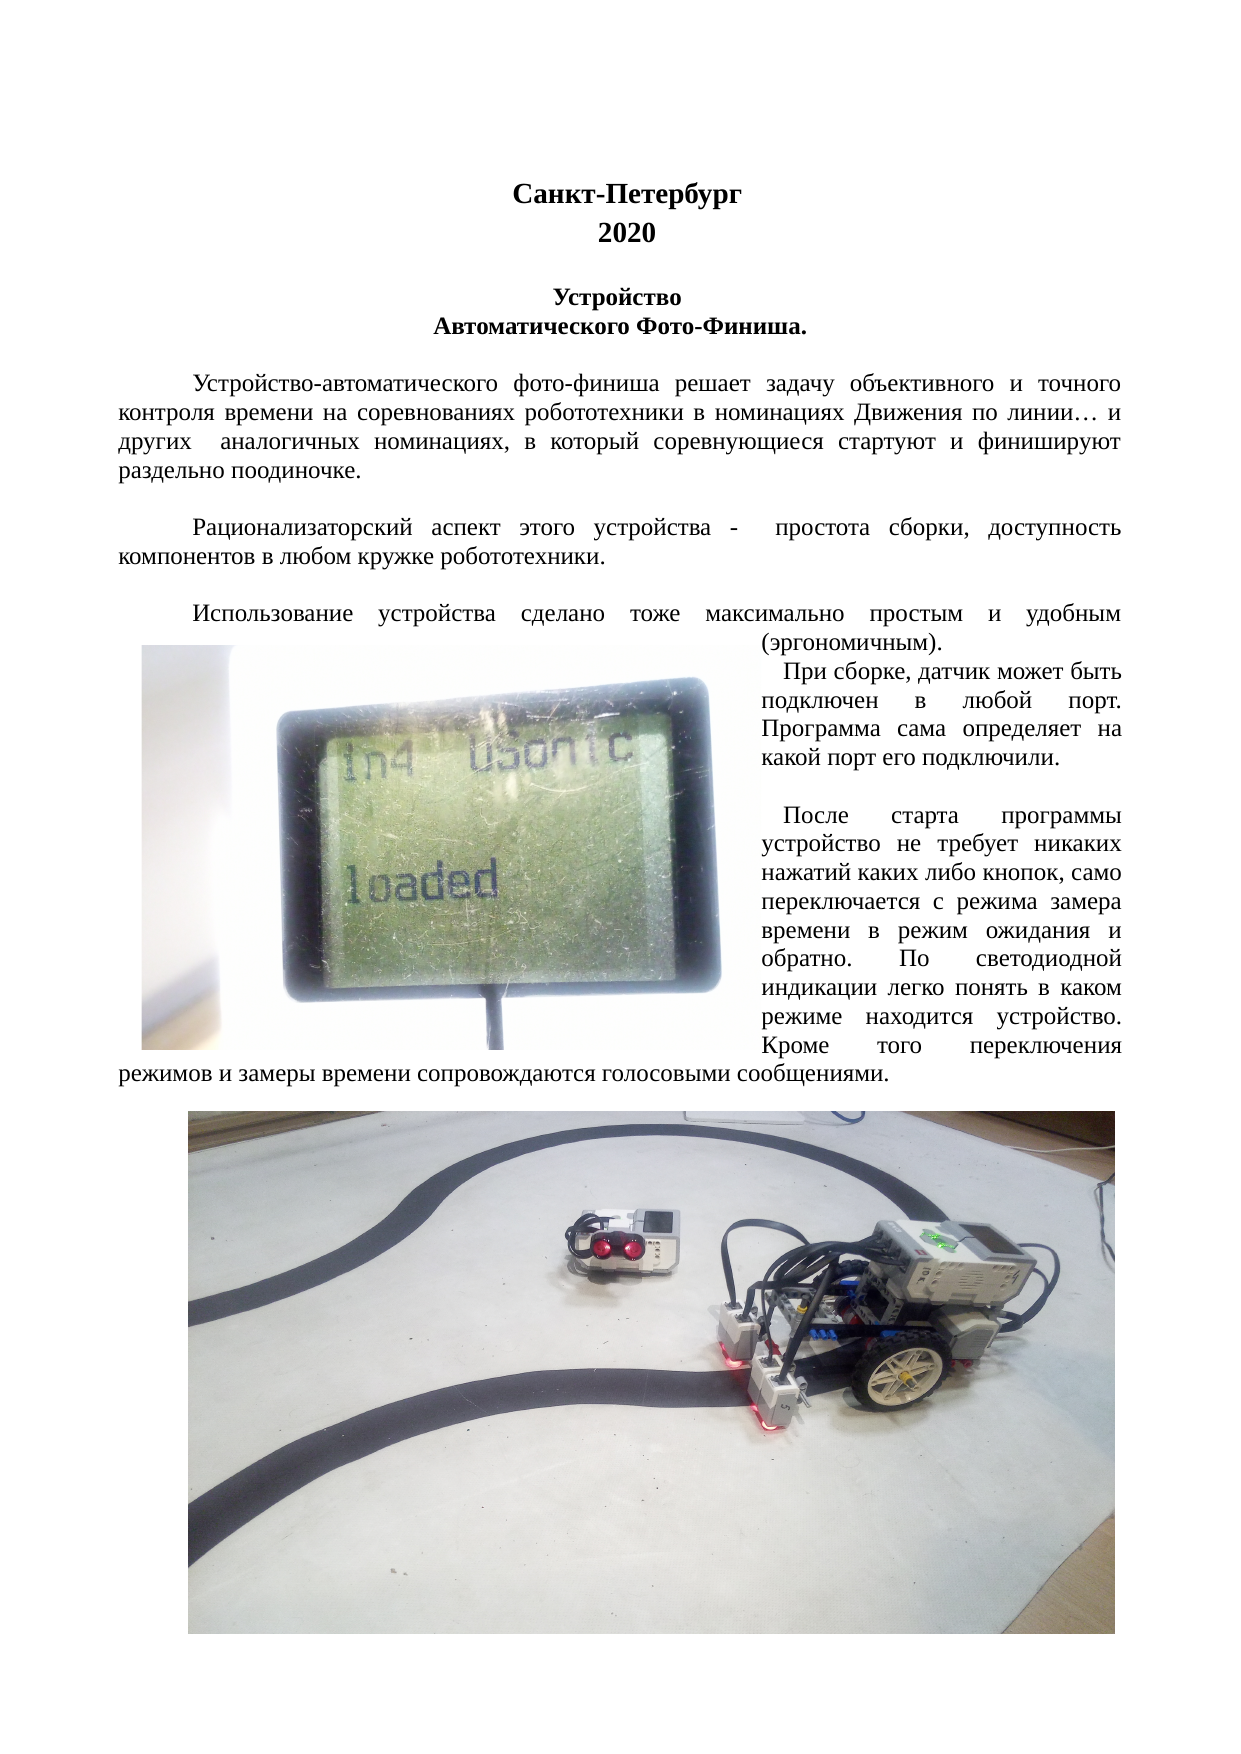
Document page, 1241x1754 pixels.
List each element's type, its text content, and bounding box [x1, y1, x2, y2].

text После старта программы устройство не требует никаких нажатий каких либо кнопок, само переключается с режима замера времени в режим ожидания и обратно. По светодиодной индикации легко понять в каком режиме находится устройство. Кроме того переключения режимов и замеры времени сопровождаются голосовыми сообщениями. [118, 800, 1122, 1087]
text Автоматического Фото-Финиша. [118, 311, 1122, 340]
text [118, 656, 141, 771]
text 2020 [129, 215, 1124, 248]
text Рационализаторский аспект этого устройства - простота сборки, доступность компонентов в любом кружке робототехники. [118, 512, 1122, 570]
text Использование устройства сделано тоже максимально простым и удобным (эргономичным). [118, 598, 1122, 656]
picture [188, 1111, 1115, 1634]
text Устройство-автоматического фото-финиша решает задачу объективного и точного контроля времени на соревнованиях робототехники в номинациях Движения по линии… и других аналогичных номинациях, в который соревнующиеся стартуют и финишируют раздельно поодиночке. [118, 368, 1122, 483]
text Устройство [118, 282, 1122, 311]
text Санкт-Петербург [129, 176, 1124, 210]
picture [141, 645, 762, 1050]
text При сборке, датчик может быть подключен в любой порт. Программа сама определяет на какой порт его подключили. [762, 656, 1122, 771]
